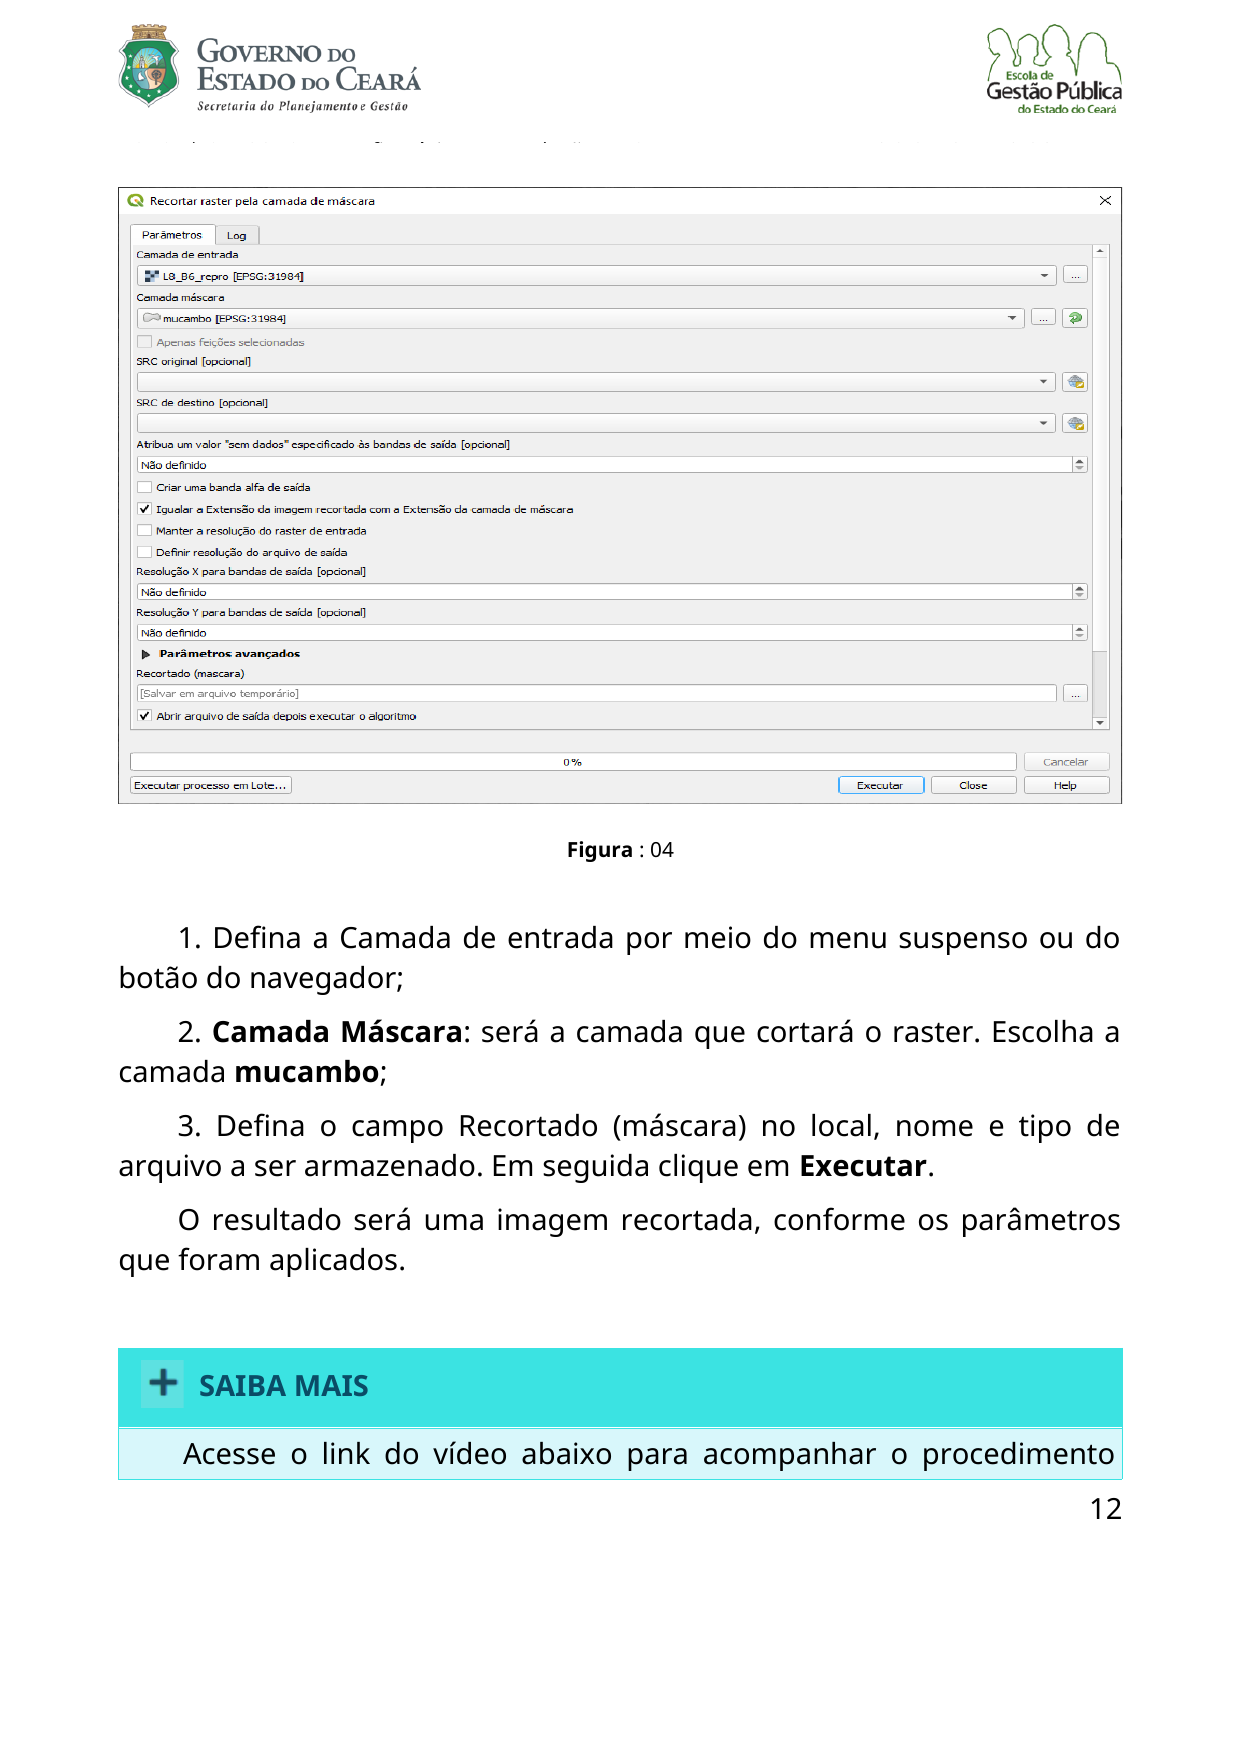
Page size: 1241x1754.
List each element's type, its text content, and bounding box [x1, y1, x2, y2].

text 3. Defina o campo Recortado (máscara) no local, nome e tipo de arquivo a ser armazenado. Em seguida clique em Executar. [118, 1106, 1122, 1185]
table_cell Acesse o link do vídeo abaixo para acompanhar o procedimento [119, 1429, 1122, 1479]
picture [118, 187, 1123, 804]
text Figura : 04 [118, 804, 1122, 863]
text 2. Camada Máscara: será a camada que cortará o raster. Escolha a camada mucambo; [118, 1012, 1122, 1091]
picture [118, 24, 1122, 113]
text O resultado será uma imagem recortada, conforme os parâmetros que foram aplicados. [118, 1199, 1122, 1279]
table_header SAIBA MAIS [119, 1349, 1122, 1427]
picture [141, 1360, 184, 1408]
text 1. Defina a Camada de entrada por meio do menu suspenso ou do botão do navegador; [118, 918, 1122, 997]
